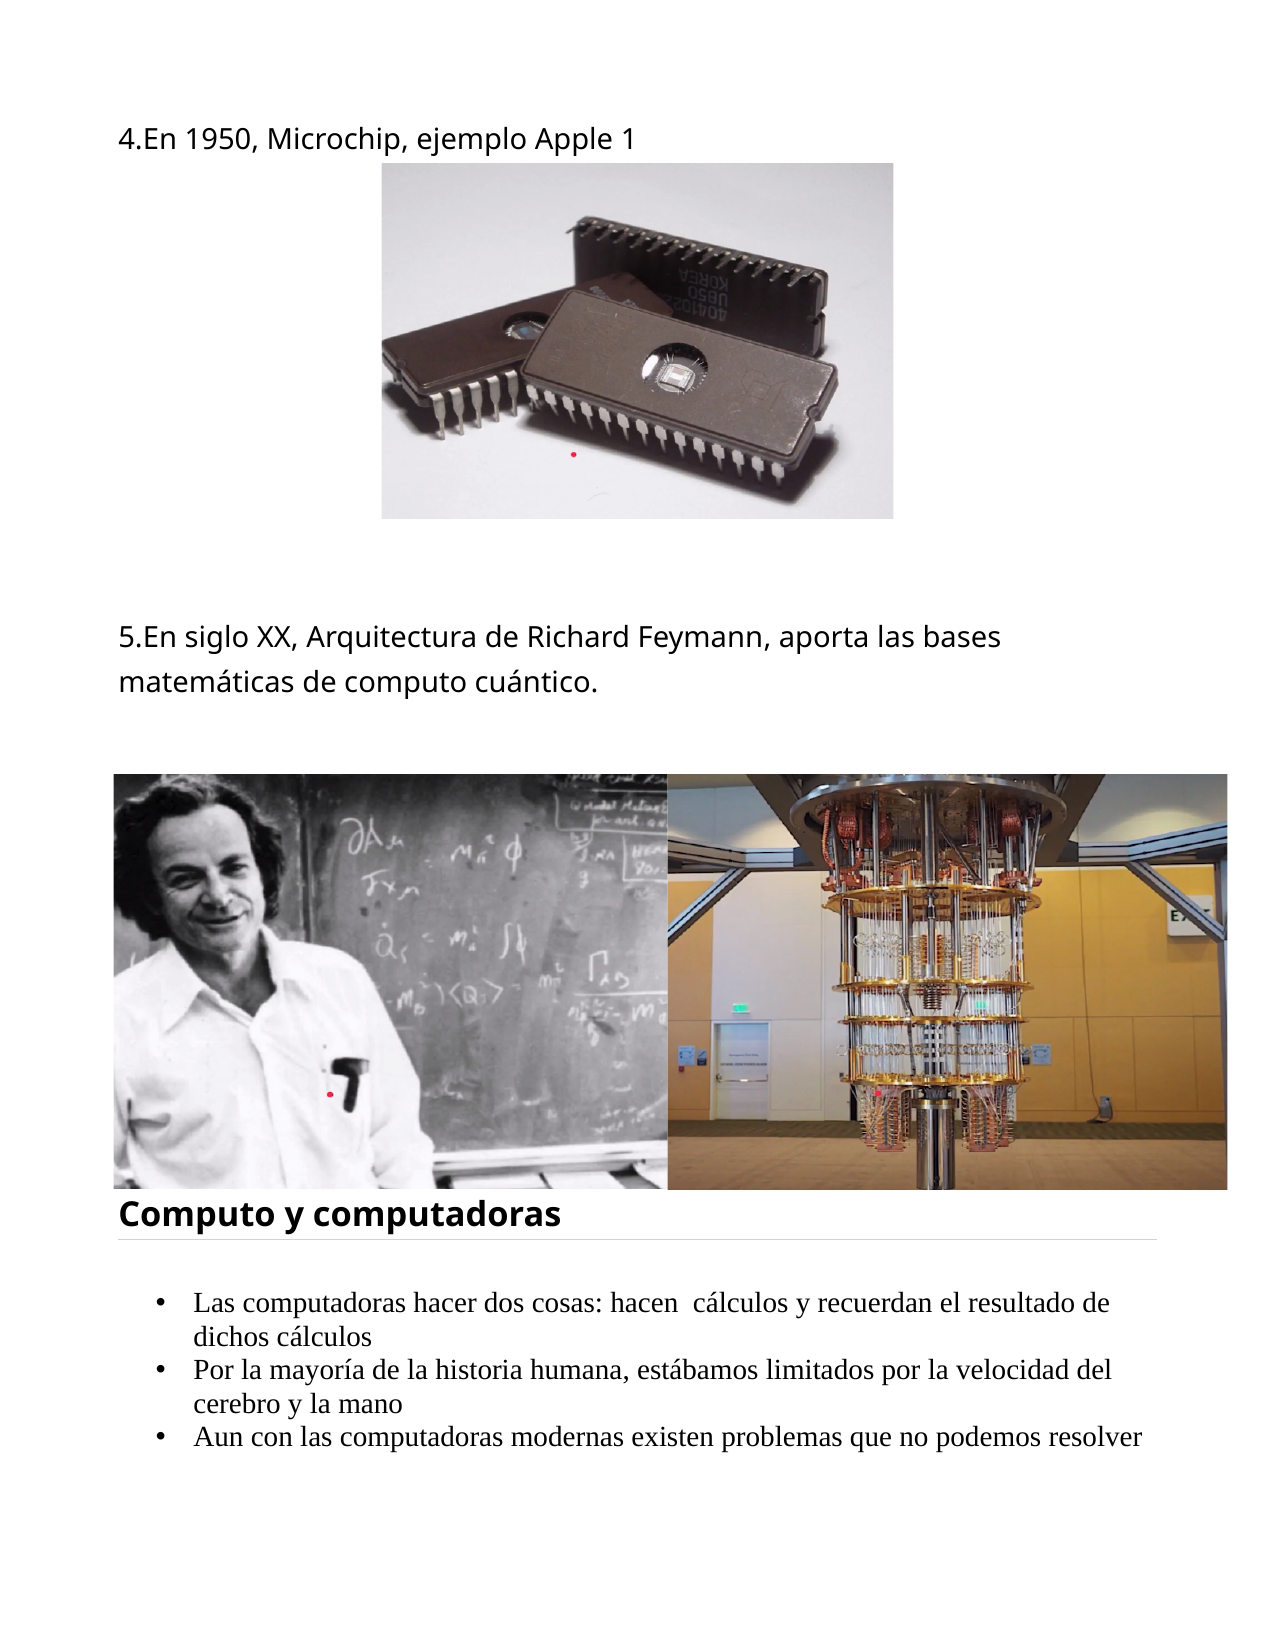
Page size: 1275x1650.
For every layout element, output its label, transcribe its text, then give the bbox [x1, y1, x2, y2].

list Por la mayoría de la historia humana, estábamos limitados por la velocidad del cerebro y la mano [156, 1352, 1157, 1419]
list En siglo XX, Arquitectura de Richard Feymann, aporta las bases matemáticas de computo cuántico. [118, 616, 1157, 701]
subtitle Computo y computadoras [118, 1189, 1157, 1239]
picture [113, 774, 1228, 1190]
list En 1950, Microchip, ejemplo Apple 1 [118, 118, 1157, 158]
picture [381, 163, 894, 519]
list Las computadoras hacer dos cosas: hacen cálculos y recuerdan el resultado de dichos cálculos [156, 1285, 1157, 1352]
list Aun con las computadoras modernas existen problemas que no podemos resolver [156, 1419, 1157, 1453]
